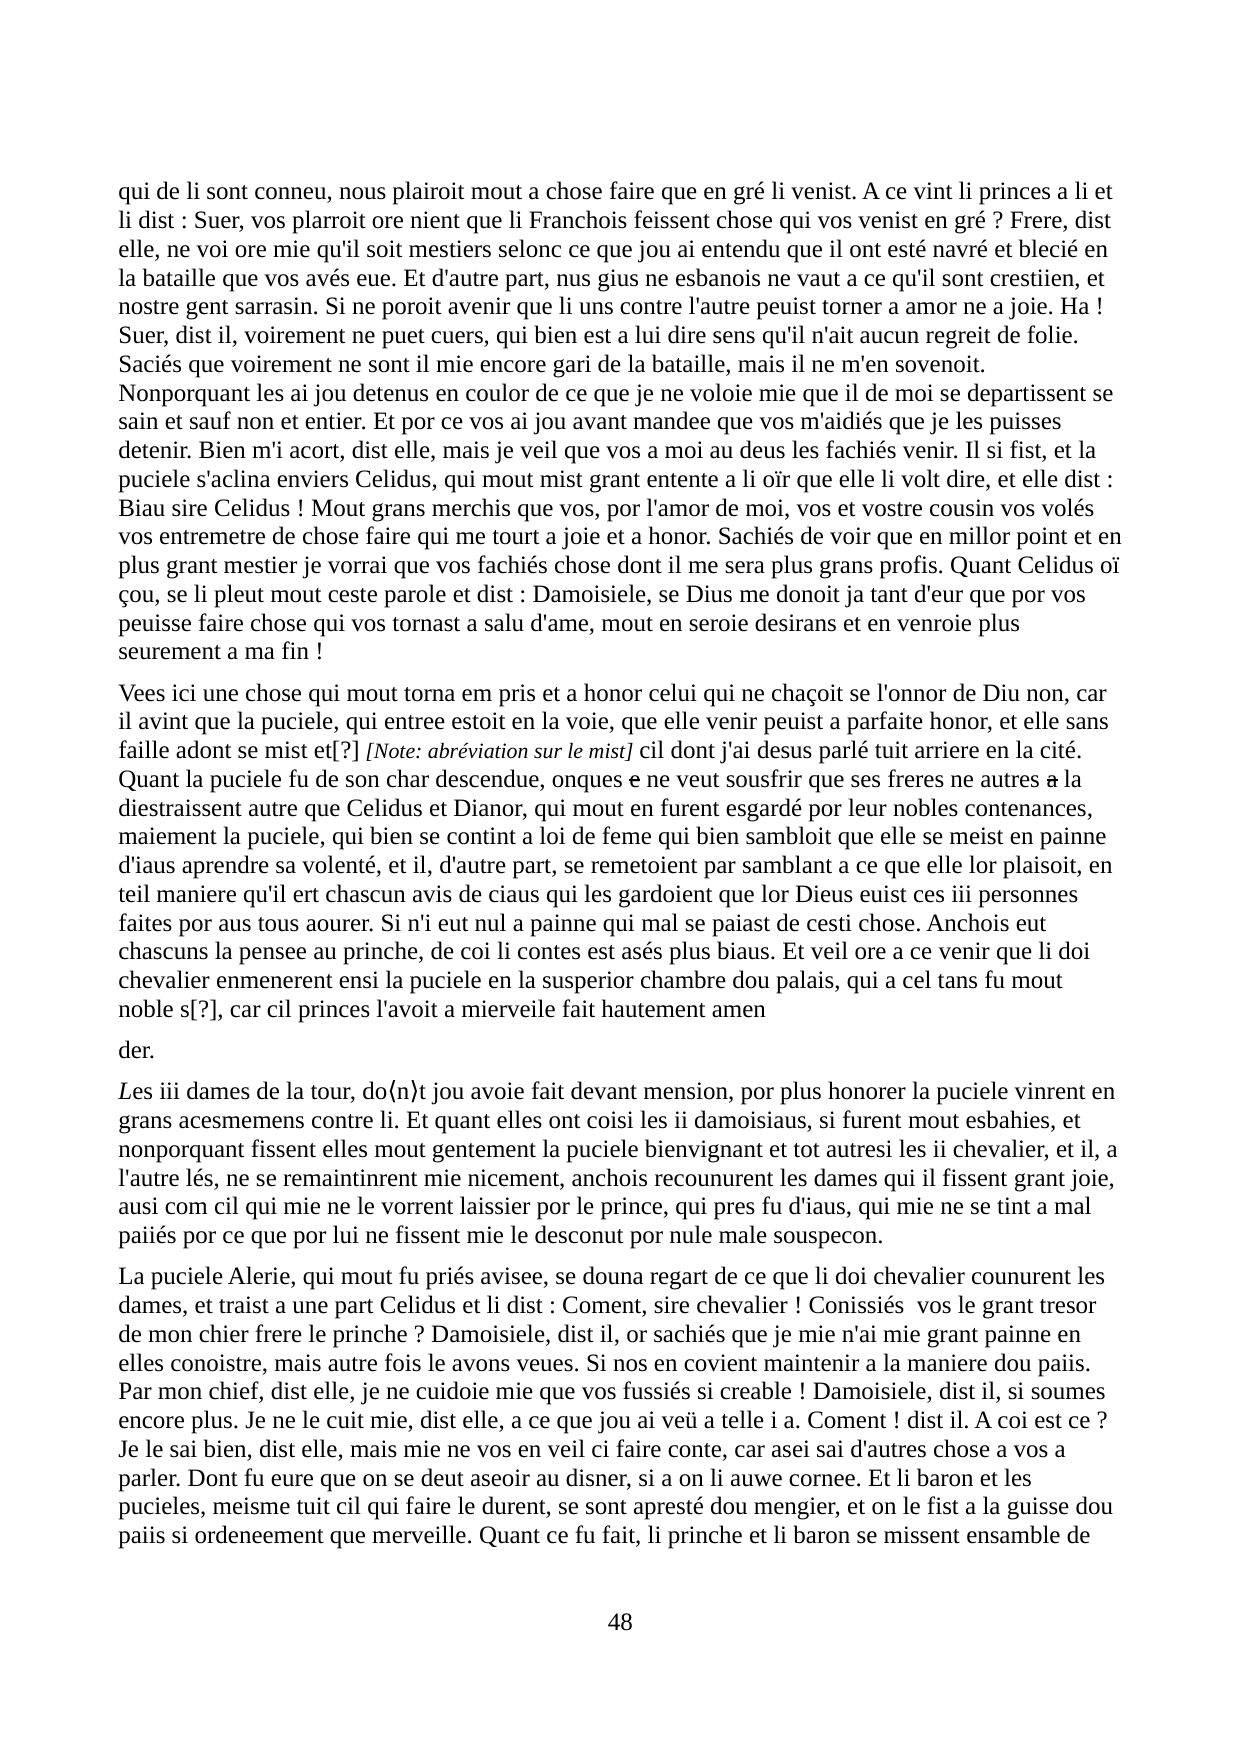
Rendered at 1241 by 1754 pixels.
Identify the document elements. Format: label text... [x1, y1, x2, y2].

text Celidus, qui mout joiaus fu de ceste requeste, dist : Biau sire, ne cuidiés mie que, en toutes manieres que nos poriemes faire chose qui bieles fussent a la puciele, qui tant a valor en soi selonc Nature, qui son povoir a fait en liu ordener a ce que elle a grasce de biauté et de sens selonc l'avis de ciaus qui de li sont conneu, nous plairoit mout a chose faire que en gré li venist. A ce vint li princes a li et li dist : Suer, vos plarroit ore nient que li Franchois feissent chose qui vos venist en gré ? Frere, dist elle, ne voi ore mie qu'il soit mestiers selonc ce que jou ai entendu que il ont esté navré et blecié en la bataille que vos avés eue. Et d'autre part, nus gius ne esbanois ne vaut a ce qu'il sont crestiien, et nostre gent sarrasin. Si ne poroit avenir que li uns contre l'autre peuist torner a amor ne a joie. Ha ! Suer, dist il, voirement ne puet cuers, qui bien est a lui dire sens qu'il n'ait aucun regreit de folie. Saciés que voirement ne sont il mie encore gari de la bataille, mais il ne m'en sovenoit. Nonporquant les ai jou detenus en coulor de ce que je ne voloie mie que il de moi se departissent se sain et sauf non et entier. Et por ce vos ai jou avant mandee que vos m'aidiés que je les puisses detenir. Bien m'i acort, dist elle, mais je veil que vos a moi au deus les fachiés venir. Il si fist, et la puciele s'aclina enviers Celidus, qui mout mist grant entente a li oïr que elle li volt dire, et elle dist : Biau sire Celidus ! Mout grans merchis que vos, por l'amor de moi, vos et vostre cousin vos volés vos entremetre de chose faire qui me tourt a joie et a honor. Sachiés de voir que en millor point et en plus grant mestier je vorrai que vos fachiés chose dont il me sera plus grans profis. Quant Celidus oï çou, se li pleut mout ceste parole et dist : Damoisiele, se Dius me donoit ja tant d'eur que por vos peuisse faire chose qui vos tornast a salu d'ame, mout en seroie desirans et en venroie plus seurement a ma fin ! [118, 176, 1122, 493]
text Vees ici une chose qui mout torna em pris et a honor celui qui ne chaçoit se l'onnor de Diu non, car il avint que la puciele, qui entree estoit en la voie, que elle venir peuist a parfaite honor, et elle sans faille adont se mist et[?] [Note: abréviation sur le mist] cil dont j'ai desus parlé tuit arriere en la cité. Quant la puciele fu de son char descendue, onques e ne veut sousfrir que ses freres ne autres a la diestraissent autre que Celidus et Dianor, qui mout en furent esgardé por leur nobles contenances, maiement la puciele, qui bien se contint a loi de feme qui bien sambloit que elle se meist en painne d'iaus aprendre sa volenté, et il, d'autre part, se remetoient par samblant a ce que elle lor plaisoit, en teil maniere qu'il ert chascun avis de ciaus qui les gardoient que lor Dieus euist ces iii personnes faites por aus tous aourer. Si n'i eut nul a painne qui mal se paiast de cesti chose. Anchois eut chascuns la pensee au prinche, de coi li contes est asés plus biaus. Et veil ore a ce venir que li doi chevalier enmenerent ensi la puciele en la susperior chambre dou palais, qui a cel tans fu mout noble s[?], car cil princes l'avoit a mierveile fait hautement amen [118, 505, 1122, 850]
text Les iii dames de la tour, do⟨n⟩t jou avoie fait devant mension, por plus honorer la puciele vinrent en grans acesmemens contre li. Et quant elles ont coisi les ii damoisiaus, si furent mout esbahies, et nonporquant fissent elles mout gentement la puciele bienvignant et tot autresi les ii chevalier, et il, a l'autre lés, ne se remaintinrent mie nicement, anchois recounurent les dames qui il fissent grant joie, ausi com cil qui mie ne le vorrent laissier por le prince, qui pres fu d'iaus, qui mie ne se tint a mal paiiés por ce que por lui ne fissent mie le desconut por nule male souspecon. [118, 904, 1122, 1076]
text , tandis qu'il ert en si povre point. En ce que il erent en ceste matere, la puciele tenoit Celidus a grant conseil et descharpentoit bien çou que ses frere et li autre cuidoient charpenter, et vos dirai en quel maniere. [118, 1504, 1122, 1561]
text der. [118, 863, 1122, 891]
text La puciele Alerie, qui mout fu priés avisee, se douna regart de ce que li doi chevalier counurent les dames, et traist a une part Celidus et li dist : Coment, sire chevalier ! Conissiés vos le grant tresor de mon chier frere le prinche ? Damoisiele, dist il, or sachiés que je mie n'ai mie grant painne en elles conoistre, mais autre fois le avons veues. Si nos en covient maintenir a la maniere dou paiis. Par mon chief, dist elle, je ne cuidoie mie que vos fussiés si creable ! Damoisiele, dist il, si soumes encore plus. Je ne le cuit mie, dist elle, a ce que jou ai veü a telle i a. Coment ! dist il. A coi est ce ? Je le sai bien, dist elle, mais mie ne vos en veil ci faire conte, car asei sai d'autres chose a vos a parler. Dont fu eure que on se deut aseoir au disner, si a on li auwe cornee. Et li baron et les pucieles, meisme tuit cil qui faire le durent, se sont apresté dou mengier, et on le fist a la guisse dou paiis si ordeneement que merveille. Quant ce fu fait, li prinche et li baron se missent ensamble de pluisors choses a parler. En cest avint que li prince d'Anthioce se missent a une part et amenerent une raison avant qui li aucun dissent que li rois de Jherusalem estoit mout au desous de sa forche de ce que il avoit perdu de ses millors amis, et il meismes estoit navrés en teil maniere que on cuidoit vraiement que il deuist demorer afollés, et que bone chose fust que on sor lui alast [118, 1089, 1122, 1491]
